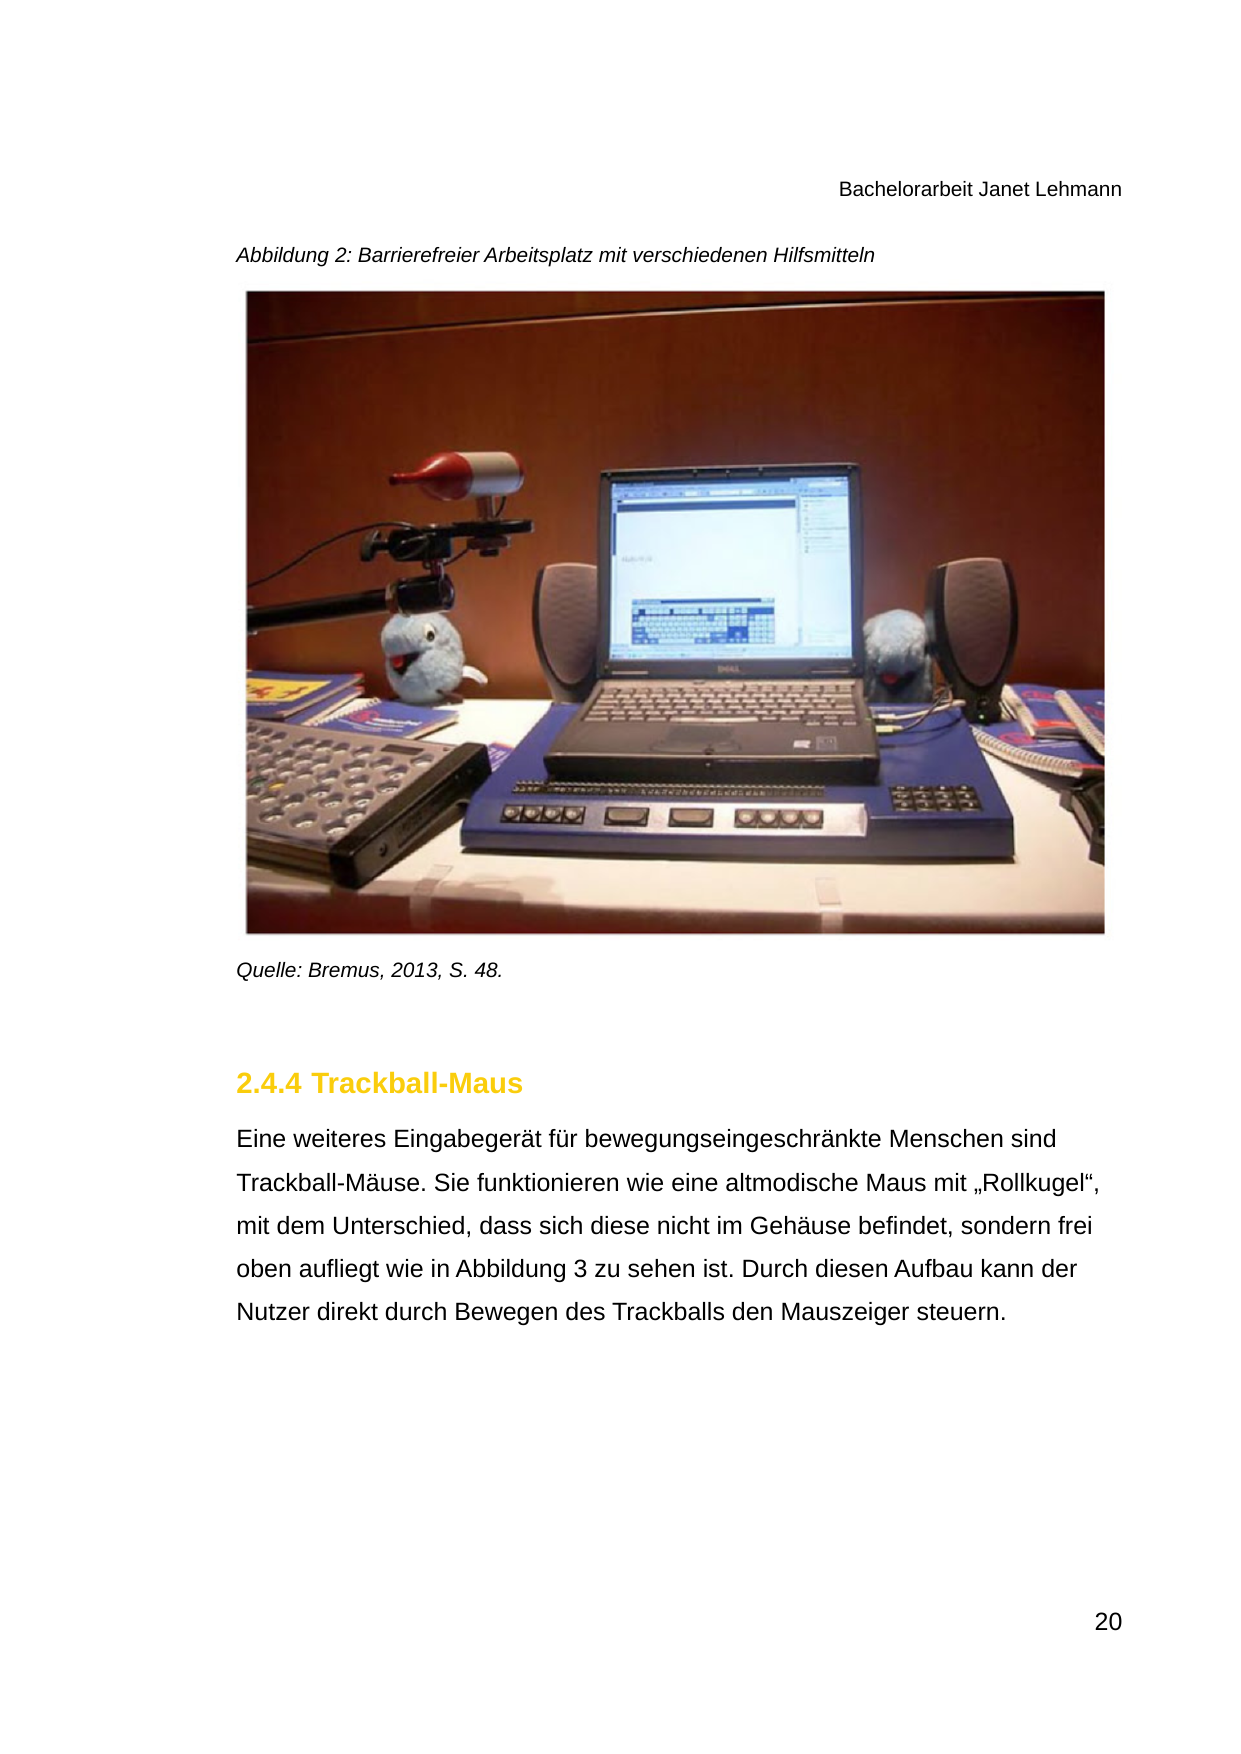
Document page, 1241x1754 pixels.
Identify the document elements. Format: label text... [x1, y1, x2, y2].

text Abbildung 2: Barrierefreier Arbeitsplatz mit verschiedenen Hilfsmitteln [236, 243, 1122, 279]
picture [236, 279, 1123, 953]
text Quelle: Bremus, 2013, S. 48. [236, 953, 1122, 981]
text Eine weiteres Eingabegerät für bewegungseingeschränkte Menschen sind Trackball-Mäuse. Sie funktionieren wie eine altmodische Maus mit „Rollkugel“, mit dem Unterschied, dass sich diese nicht im Gehäuse befindet, sondern frei oben aufliegt wie in Abbildung 3 zu sehen ist. Durch diesen Aufbau kann der Nutzer direkt durch Bewegen des Trackballs den Mauszeiger steuern. [236, 1124, 1122, 1326]
subtitle Trackball-Maus [236, 1066, 1122, 1099]
